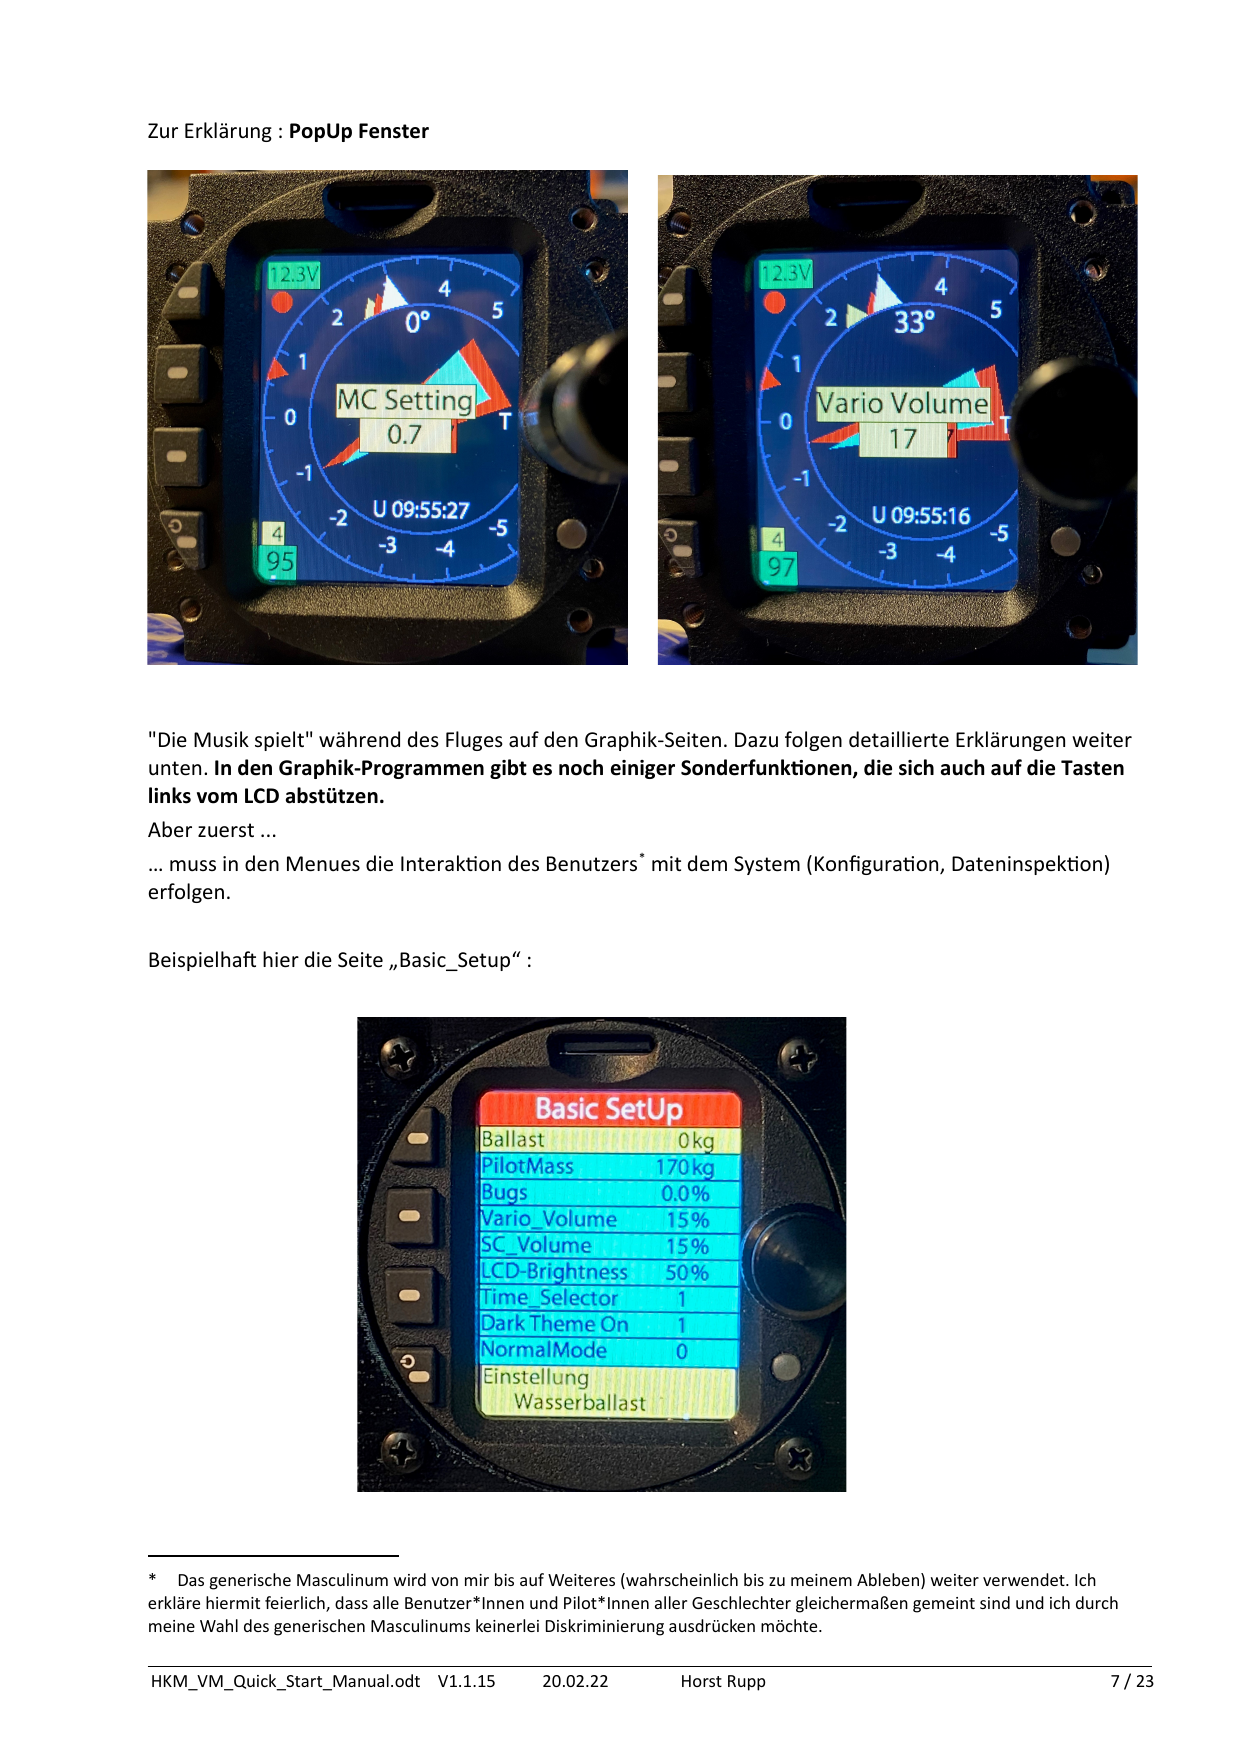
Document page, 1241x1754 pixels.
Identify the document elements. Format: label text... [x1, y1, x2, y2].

picture [147, 170, 628, 665]
picture [657, 175, 1138, 665]
text Beispielhaft hier die Seite „Basic_Setup“ : [148, 945, 1152, 973]
text "Die Musik spielt" während des Fluges auf den Graphik-Seiten. Dazu folgen detaillierte Erklärungen weiter unten. In den Graphik-Programmen gibt es noch einiger Sonderfunktionen, die sich auch auf die Tasten links vom LCD abstützen. [148, 726, 1152, 809]
text Zur Erklärung : PopUp Fenster [148, 116, 1152, 144]
text Aber zuerst ... [148, 815, 1152, 843]
text Das generische Masculinum wird von mir bis auf Weiteres (wahrscheinlich bis zu meinem Ableben) weiter verwendet. Ich erkläre hiermit feierlich, dass alle Benutzer*Innen und Pilot*Innen aller Geschlechter gleichermaßen gemeint sind und ich durch meine Wahl des generischen Masculinums keinerlei Diskriminierung ausdrücken möchte. [148, 1568, 1152, 1660]
picture [357, 1017, 847, 1492]
text … muss in den Menues die Interaktion des Benutzers mit dem System (Konfiguration, Dateninspektion) erfolgen. [148, 849, 1152, 905]
